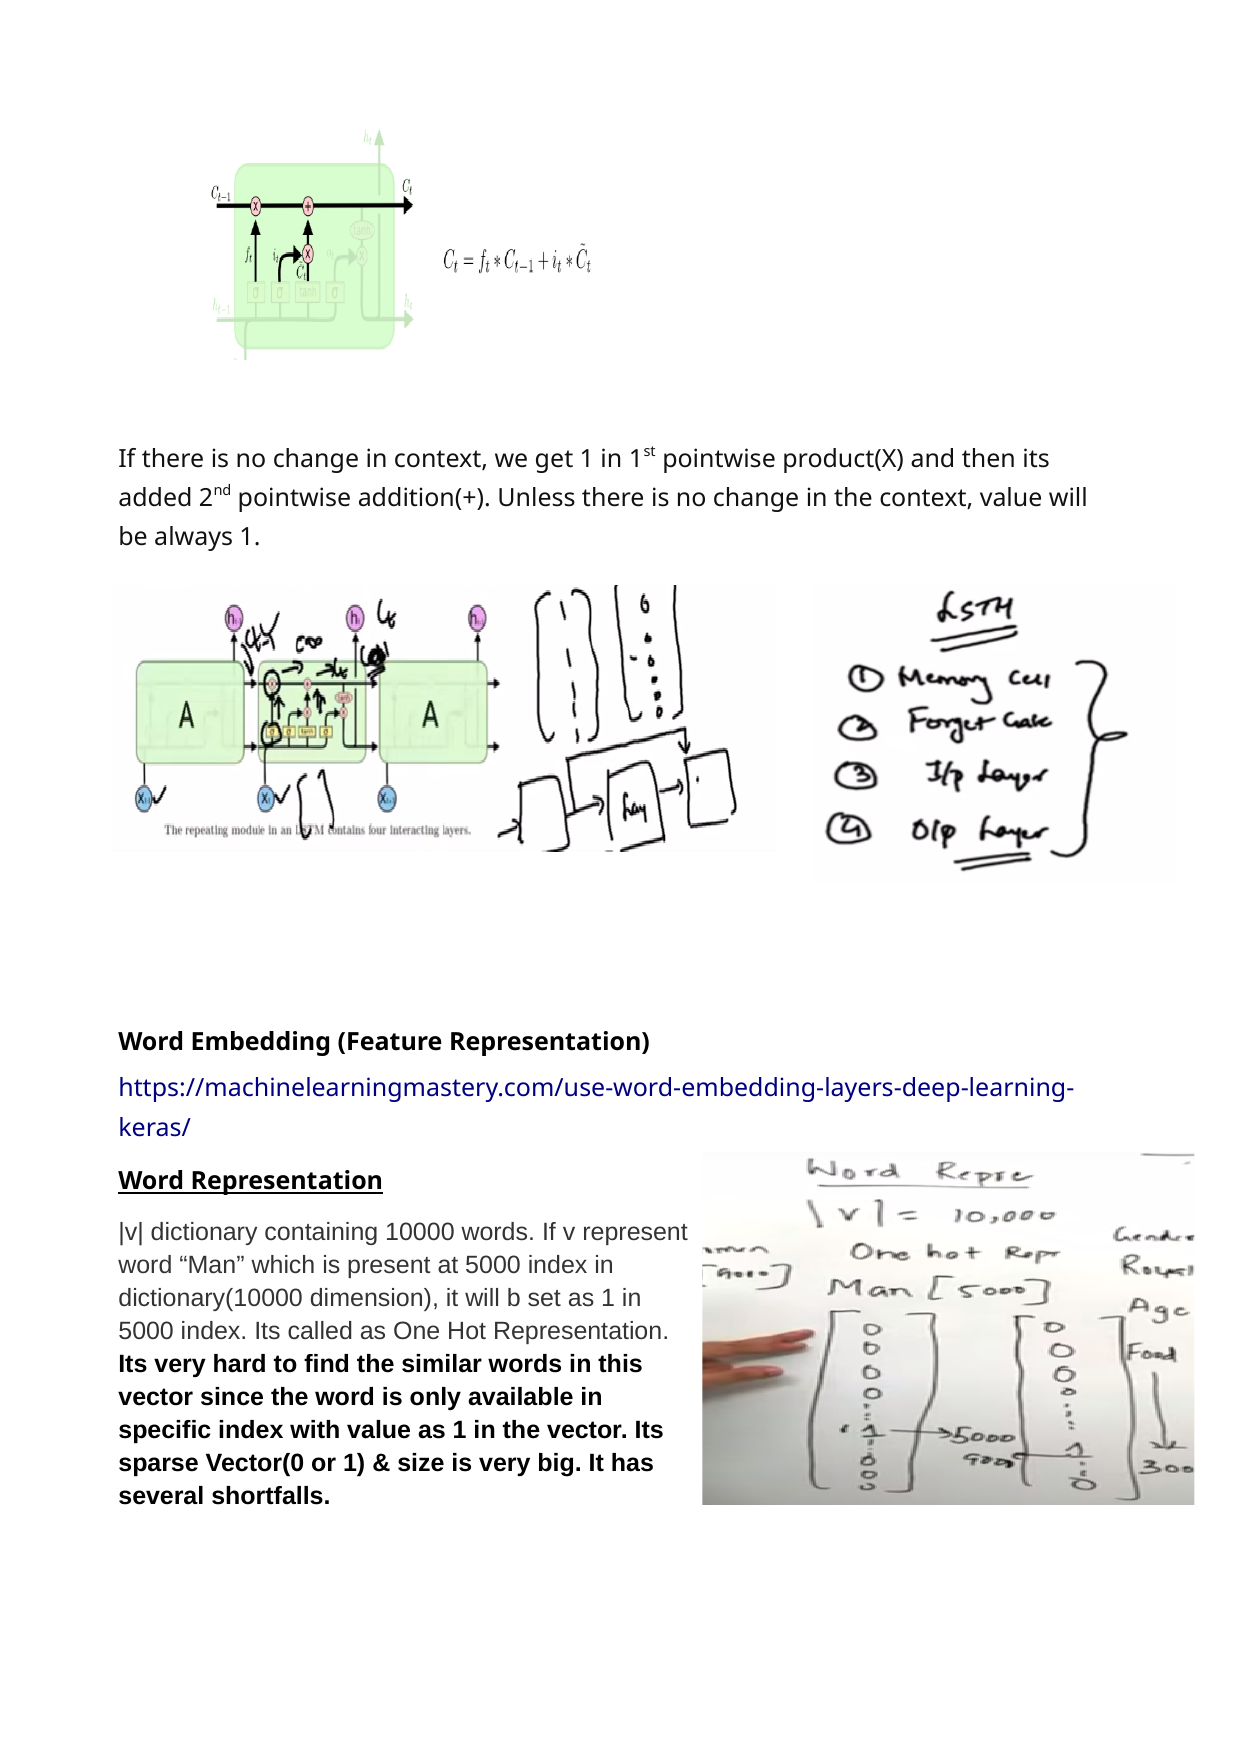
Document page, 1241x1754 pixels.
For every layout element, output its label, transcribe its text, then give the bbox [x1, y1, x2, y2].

picture [112, 585, 775, 852]
text If there is no change in context, we get 1 in 1st pointwise product(X) and then its added 2nd pointwise addition(+). Unless there is no change in the context, value will be always 1. [118, 441, 1122, 553]
picture [702, 1152, 1195, 1505]
text Word Representation [118, 1163, 702, 1197]
text https://machinelearningmastery.com/use-word-embedding-layers-deep-learning-keras/ [118, 1070, 1122, 1143]
picture [196, 118, 613, 360]
picture [811, 584, 1176, 882]
subtitle Word Embedding (Feature Representation) [118, 1023, 1122, 1058]
text |v| dictionary containing 10000 words. If v represent word “Man” which is present at 5000 index in dictionary(10000 dimension), it will b set as 1 in 5000 index. Its called as One Hot Representation. Its very hard to find the similar words in this vector since the word is only available in specific index with value as 1 in the vector. Its sparse Vector(0 or 1) & size is very big. It has several shortfalls. [118, 1217, 1122, 1510]
